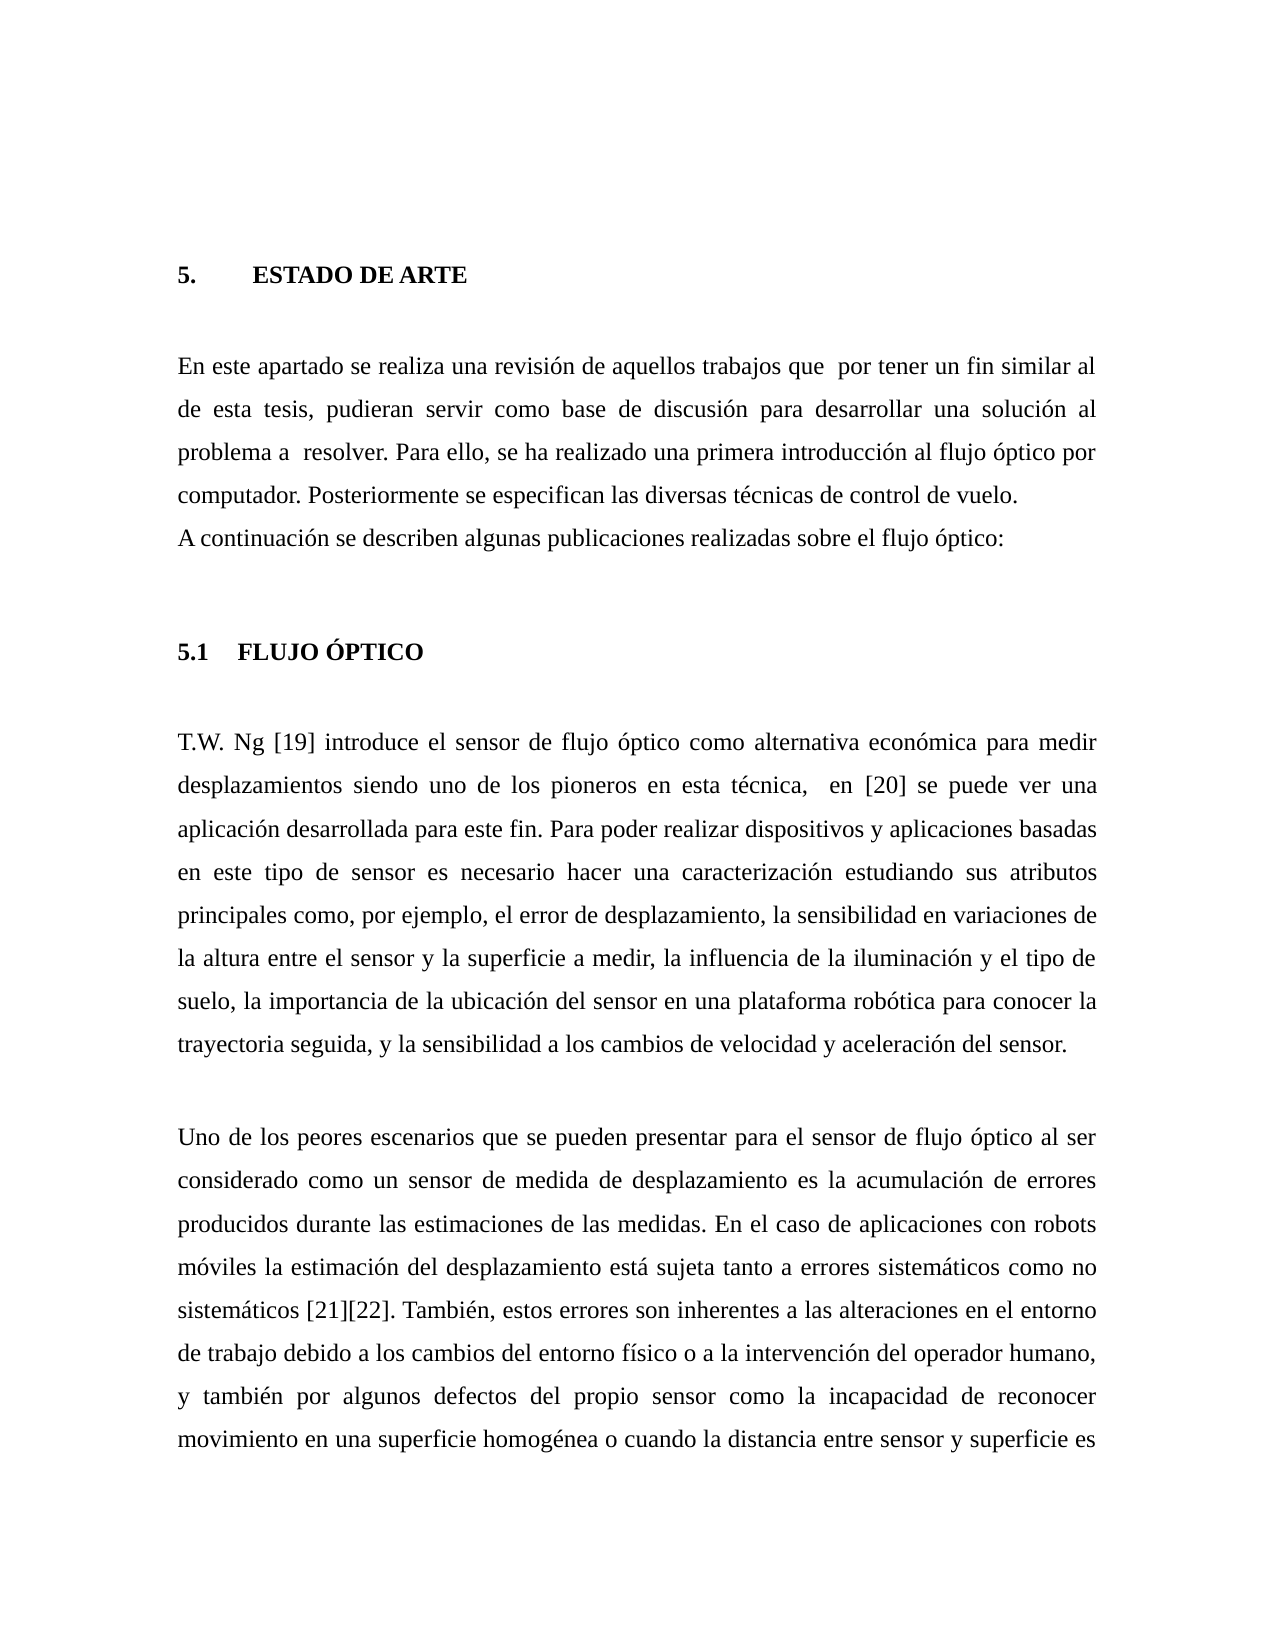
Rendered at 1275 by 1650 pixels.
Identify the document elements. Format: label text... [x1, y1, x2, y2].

subtitle ESTADO DE ARTE [177, 260, 1098, 289]
text T.W. Ng [19] introduce el sensor de flujo óptico como alternativa económica para medir desplazamientos siendo uno de los pioneros en esta técnica, en [20] se puede ver una aplicación desarrollada para este fin. Para poder realizar dispositivos y aplicaciones basadas en este tipo de sensor es necesario hacer una caracterización estudiando sus atributos principales como, por ejemplo, el error de desplazamiento, la sensibilidad en variaciones de la altura entre el sensor y la superficie a medir, la influencia de la iluminación y el tipo de suelo, la importancia de la ubicación del sensor en una plataforma robótica para conocer la trayectoria seguida, y la sensibilidad a los cambios de velocidad y aceleración del sensor. [177, 727, 1098, 1058]
text A continuación se describen algunas publicaciones realizadas sobre el flujo óptico: [177, 523, 1098, 552]
text En este apartado se realiza una revisión de aquellos trabajos que por tener un fin similar al de esta tesis, pudieran servir como base de discusión para desarrollar una solución al problema a resolver. Para ello, se ha realizado una primera introducción al flujo óptico por computador. Posteriormente se especifican las diversas técnicas de control de vuelo. [177, 351, 1098, 509]
subtitle FLUJO ÓPTICO [177, 637, 1098, 666]
text Uno de los peores escenarios que se pueden presentar para el sensor de flujo óptico al ser considerado como un sensor de medida de desplazamiento es la acumulación de errores producidos durante las estimaciones de las medidas. En el caso de aplicaciones con robots móviles la estimación del desplazamiento está sujeta tanto a errores sistemáticos como no sistemáticos [21][22]. También, estos errores son inherentes a las alteraciones en el entorno de trabajo debido a los cambios del entorno físico o a la intervención del operador humano, y también por algunos defectos del propio sensor como la incapacidad de reconocer movimiento en una superficie homogénea o cuando la distancia entre sensor y superficie es [177, 1122, 1098, 1453]
